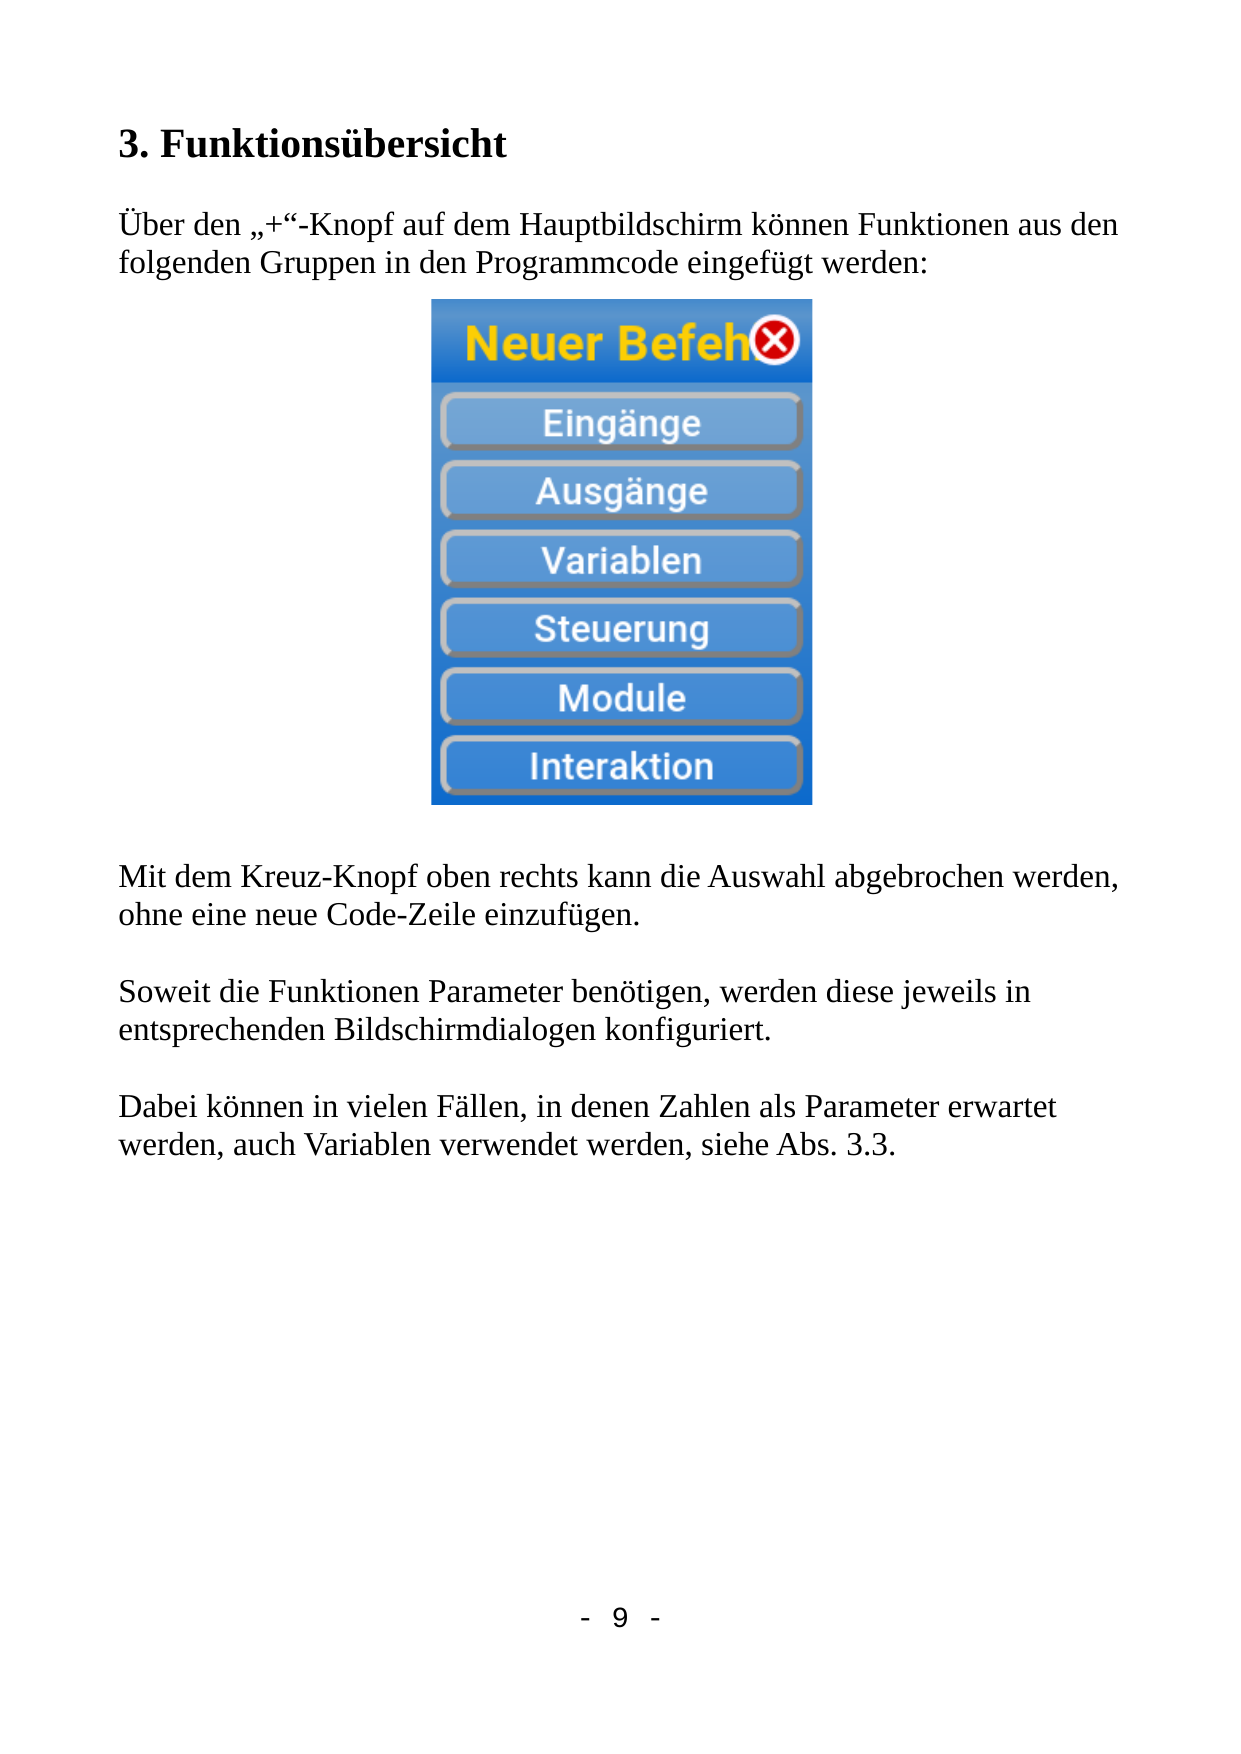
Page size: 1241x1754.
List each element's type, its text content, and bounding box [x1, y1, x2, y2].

picture [431, 299, 813, 805]
text Dabei können in vielen Fällen, in denen Zahlen als Parameter erwartet werden, auch Variablen verwendet werden, siehe Abs. 3.3. [118, 1086, 1122, 1163]
text Soweit die Funktionen Parameter benötigen, werden diese jeweils in entsprechenden Bildschirmdialogen konfiguriert. [118, 971, 1122, 1048]
text Über den „+“-Knopf auf dem Hauptbildschirm können Funktionen aus den folgenden Gruppen in den Programmcode eingefügt werden: [118, 204, 1122, 281]
text 3. Funktionsübersicht [118, 118, 1122, 166]
text Mit dem Kreuz-Knopf oben rechts kann die Auswahl abgebrochen werden, ohne eine neue Code-Zeile einzufügen. [118, 856, 1122, 933]
